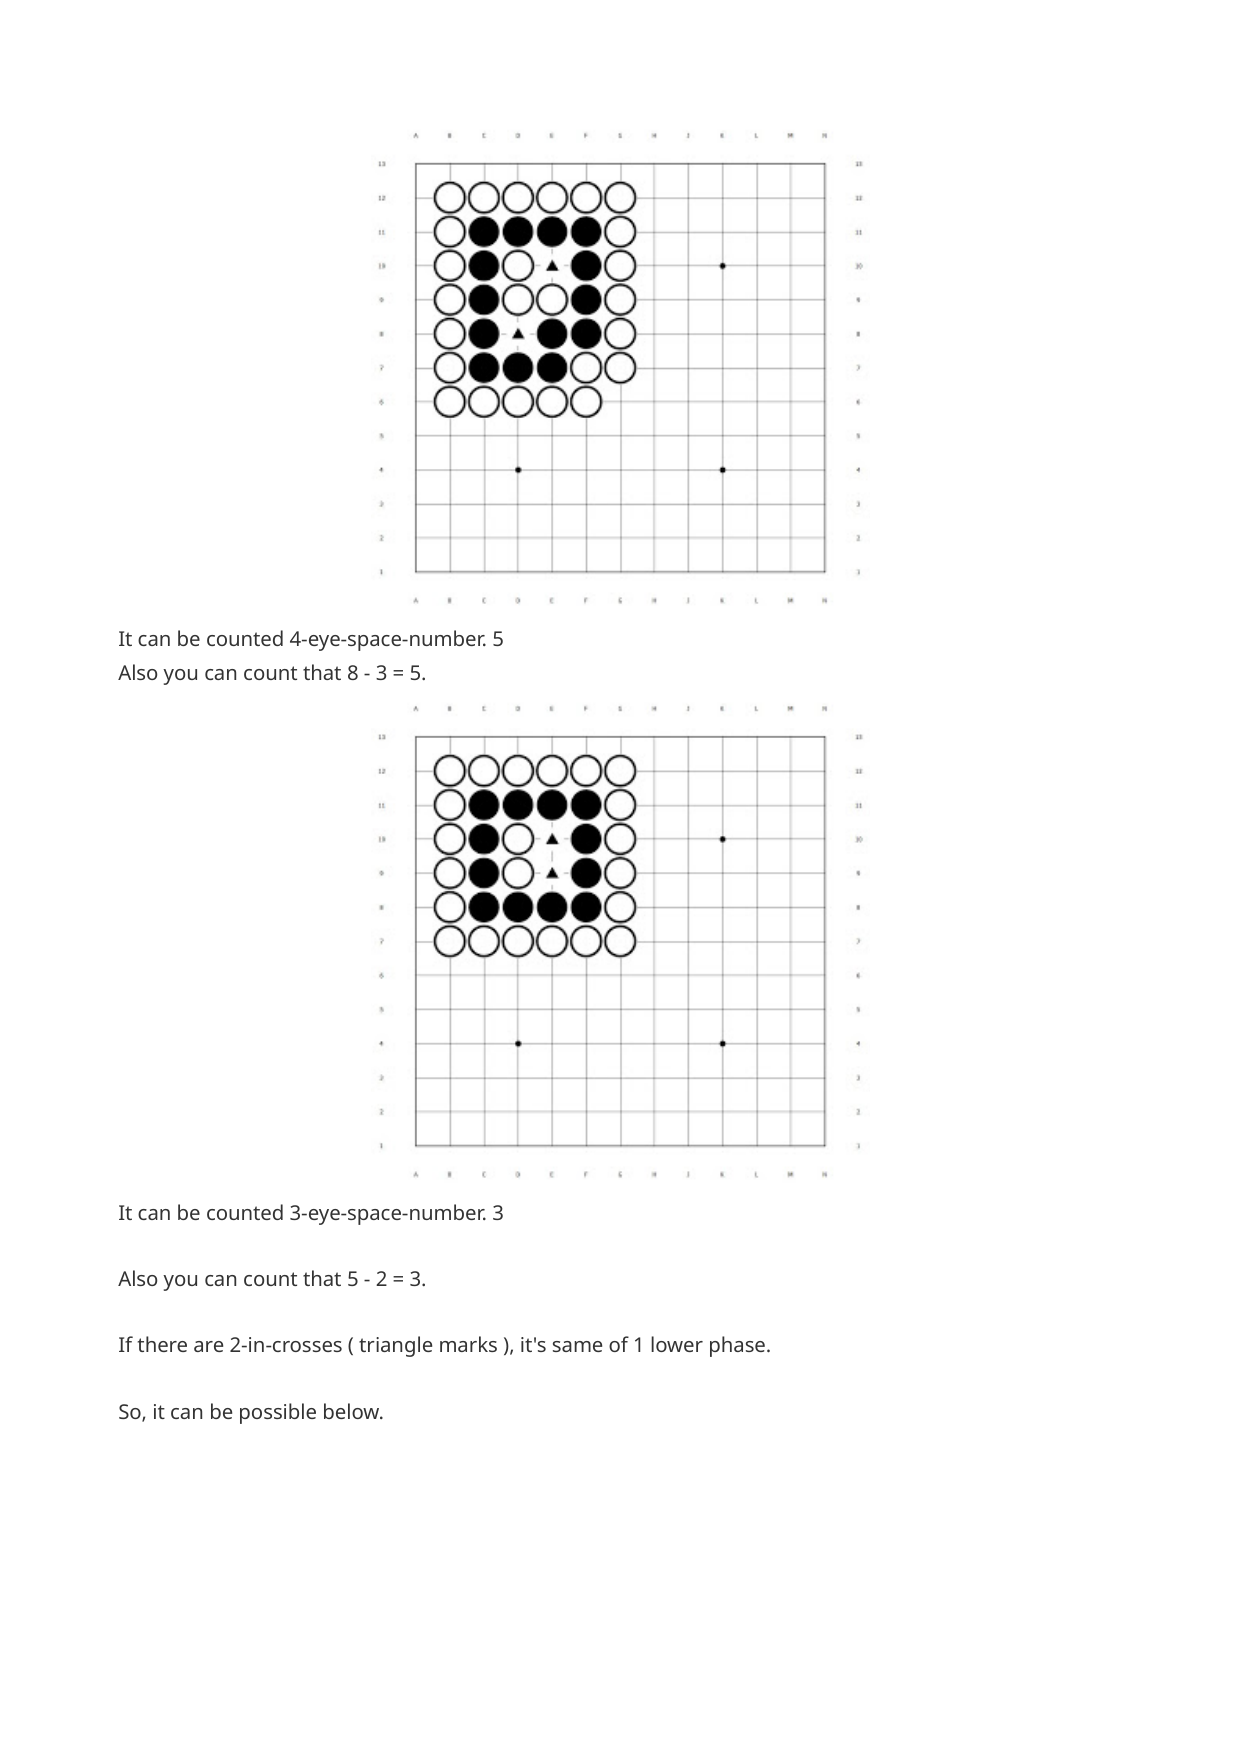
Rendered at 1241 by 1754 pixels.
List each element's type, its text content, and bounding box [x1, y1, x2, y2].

text It can be counted 3-eye-space-number. 3 Also you can count that 5 - 2 = 3. If there are 2-in-crosses ( triangle marks ), it's same of 1 lower phase. So, it can be possible below. [118, 1198, 1122, 1425]
picture [371, 119, 870, 618]
text It can be counted 4-eye-space-number. 5 Also you can count that 8 - 3 = 5. [118, 625, 1122, 686]
picture [371, 692, 870, 1191]
